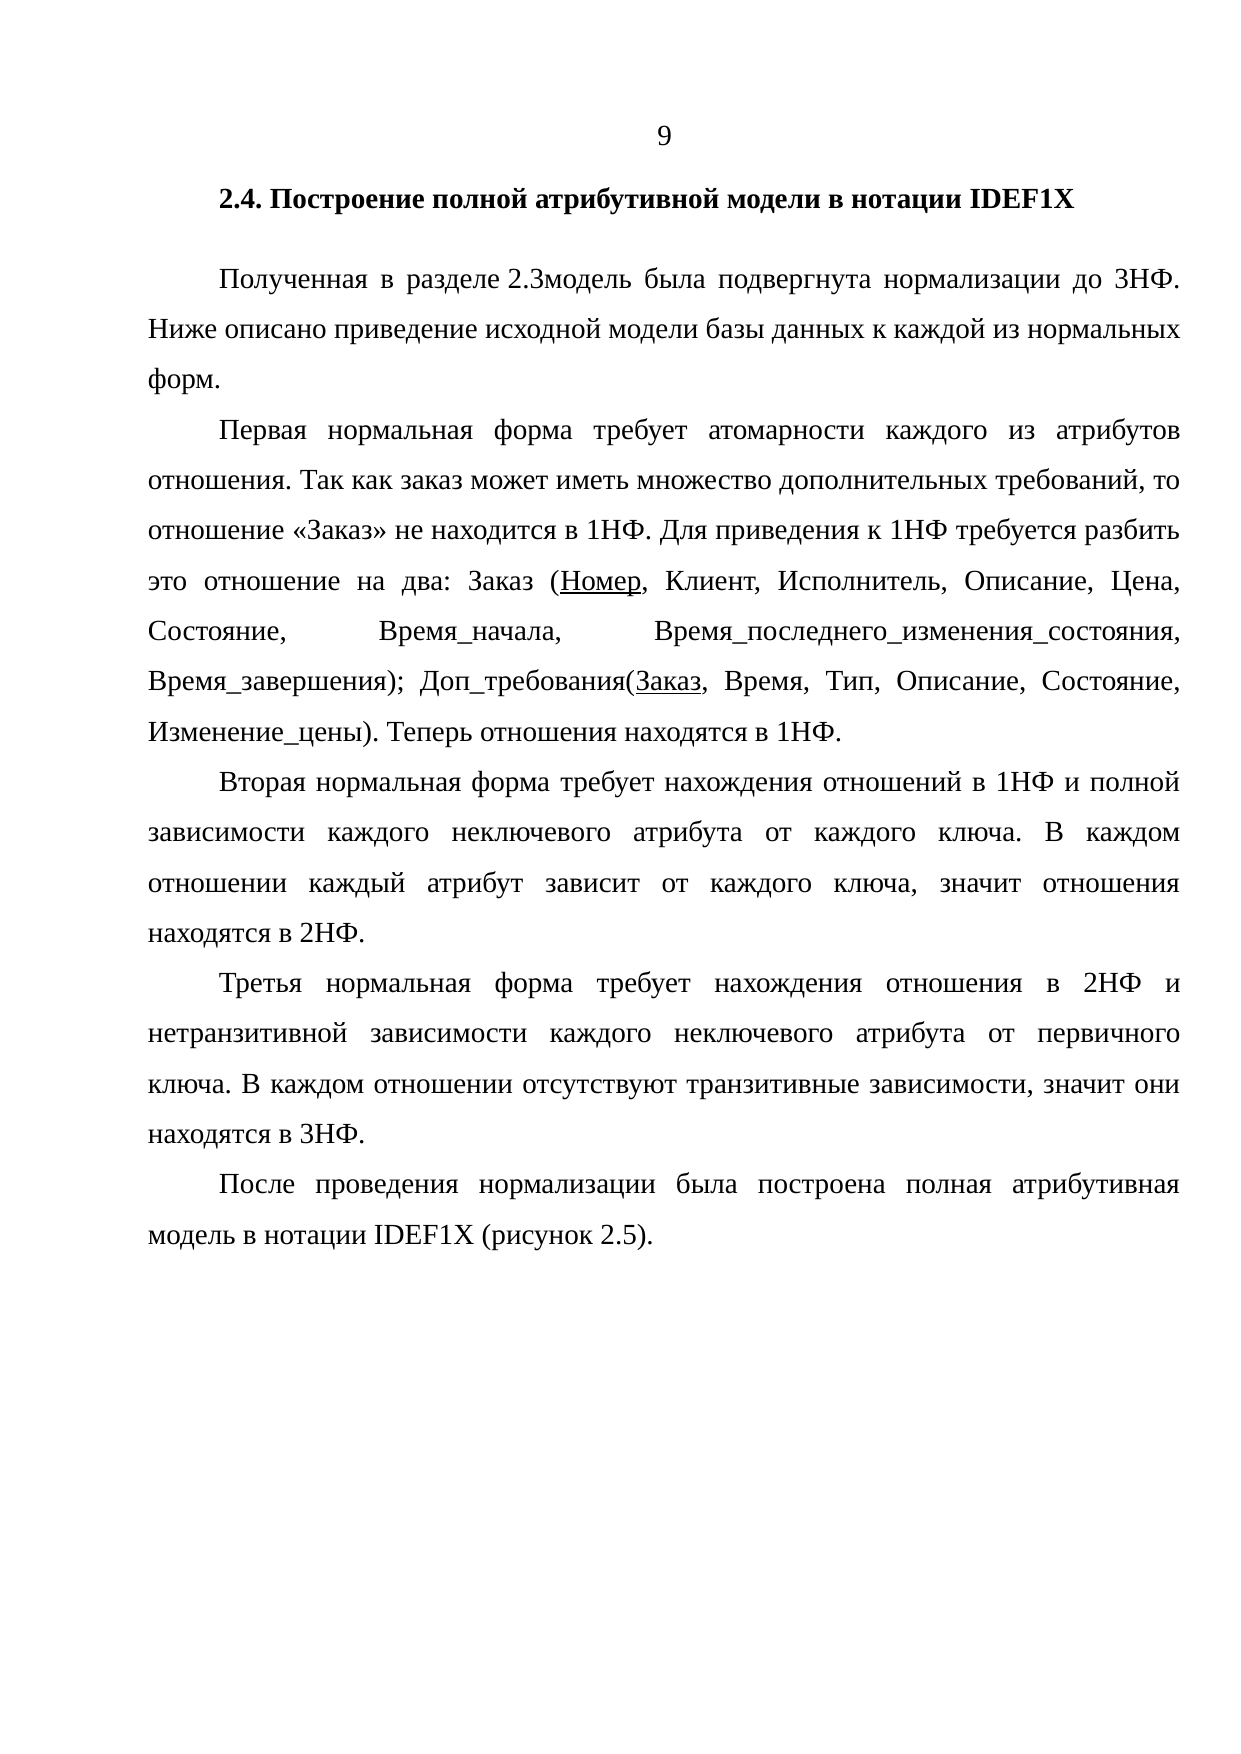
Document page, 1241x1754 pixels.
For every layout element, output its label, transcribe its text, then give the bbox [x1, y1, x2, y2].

text Первая нормальная форма требует атомарности каждого из атрибутов отношения. Так как заказ может иметь множество дополнительных требований, то отношение «Заказ» не находится в 1НФ. Для приведения к 1НФ требуется разбить это отношение на два: Заказ (Номер, Клиент, Исполнитель, Описание, Цена, Состояние, Время_начала, Время_последнего_изменения_состояния, Время_завершения); Доп_требования(Заказ, Время, Тип, Описание, Состояние, Изменение_цены). Теперь отношения находятся в 1НФ. [148, 412, 1181, 747]
subtitle Построение полной атрибутивной модели в нотации IDEF1X [148, 181, 1181, 215]
text Полученная в разделе 2.3модель была подвергнута нормализации до 3НФ. Ниже описано приведение исходной модели базы данных к каждой из нормальных форм. [148, 261, 1181, 395]
text Вторая нормальная форма требует нахождения отношений в 1НФ и полной зависимости каждого неключевого атрибута от каждого ключа. В каждом отношении каждый атрибут зависит от каждого ключа, значит отношения находятся в 2НФ. [148, 764, 1181, 948]
text Третья нормальная форма требует нахождения отношения в 2НФ и нетранзитивной зависимости каждого неключевого атрибута от первичного ключа. В каждом отношении отсутствуют транзитивные зависимости, значит они находятся в 3НФ. [148, 965, 1181, 1150]
text После проведения нормализации была построена полная атрибутивная модель в нотации IDEF1X (рисунок 2.5). [148, 1167, 1181, 1250]
